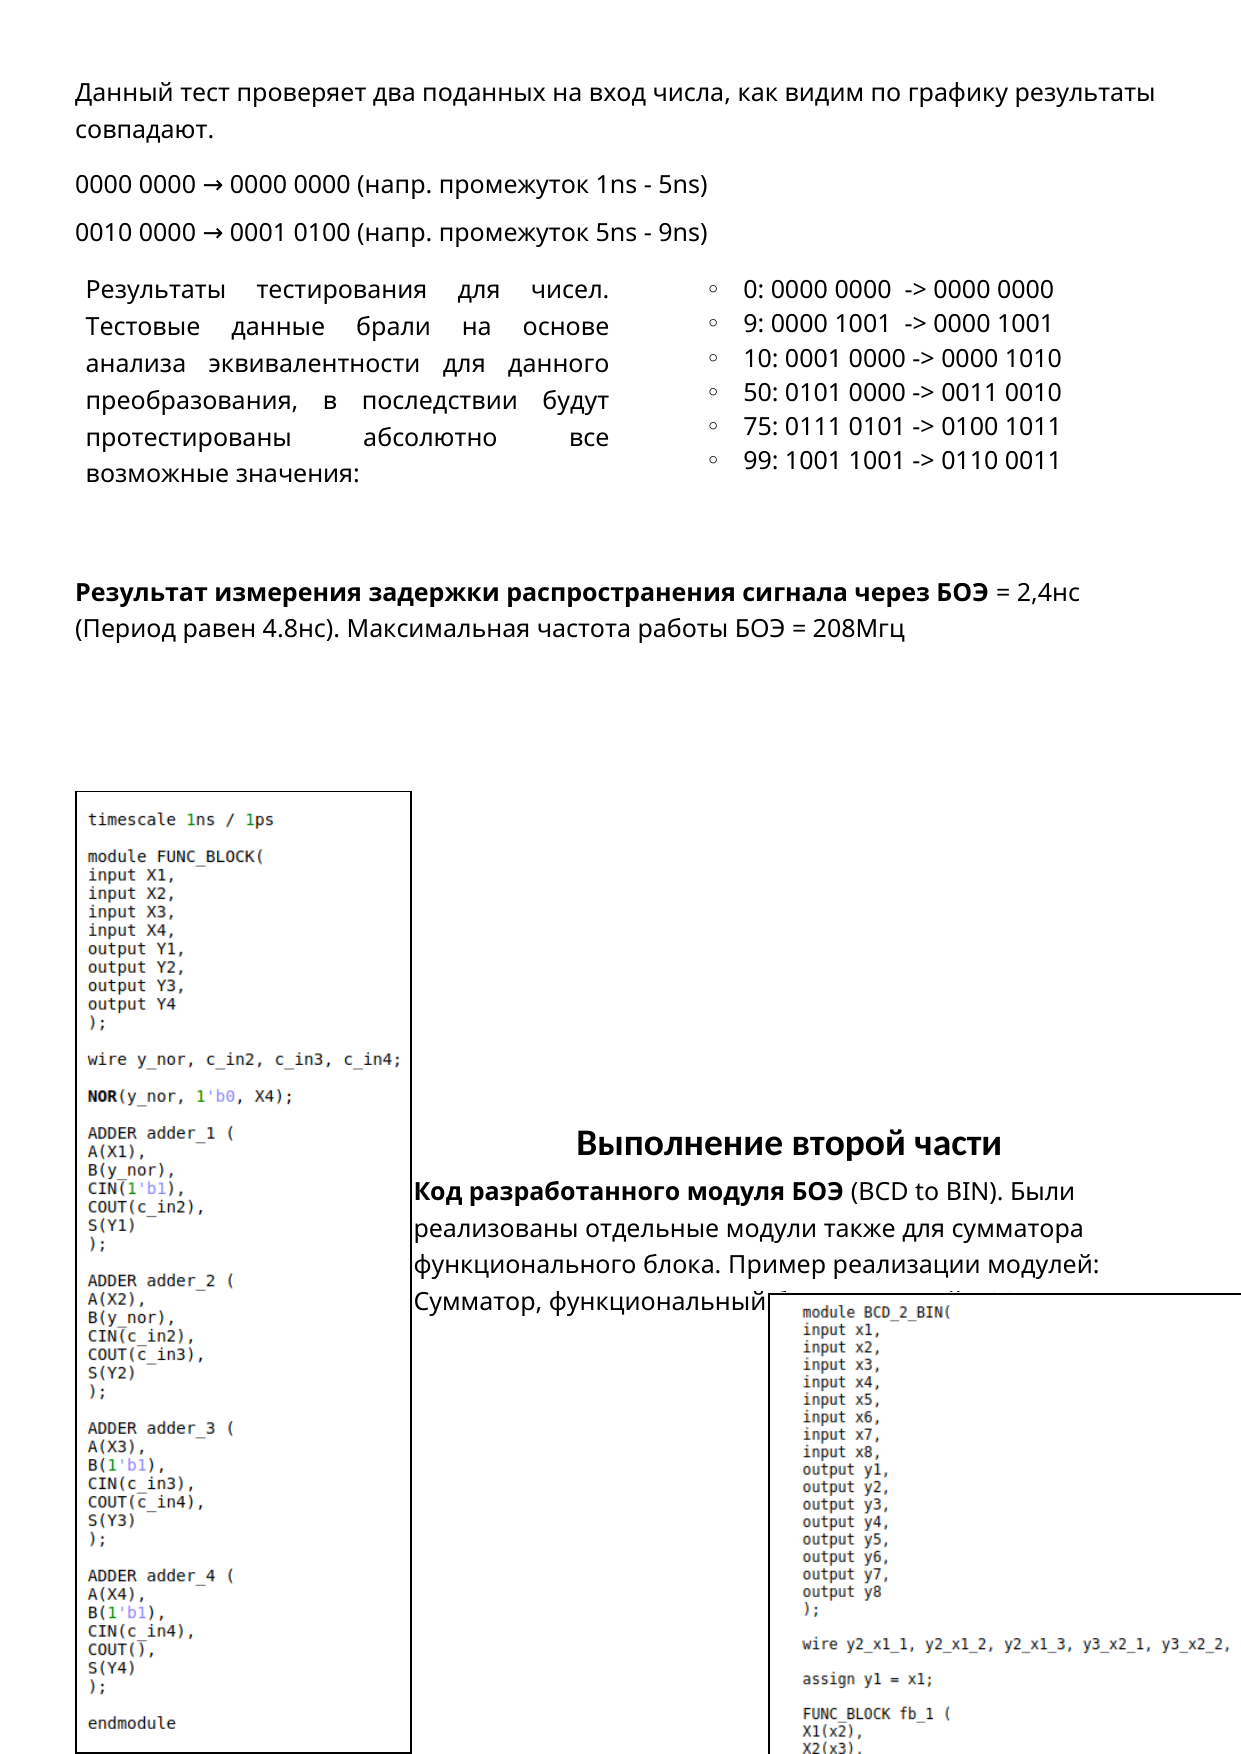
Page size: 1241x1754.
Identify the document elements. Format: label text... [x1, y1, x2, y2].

text 0010 0000 → 0001 0100 (напр. промежуток 5ns - 9ns) [542, 228, 704, 245]
text Результат измерения задержки распространения сигнала через БОЭ = 2,4нс (Период равен 4.8нс). Максимальная частота работы БОЭ = 208Мгц [75, 574, 1165, 645]
text Данный тест проверяет два поданных на вход числа, как видим по графику результаты совпадают. [75, 75, 1165, 146]
text 0000 0000 → 0000 0000 (напр. промежуток 1ns - 5ns) [458, 180, 541, 197]
subtitle Выполнение второй части [412, 1119, 1165, 1165]
text 0010 0000 → 0001 0100 (напр. промежуток 5ns - 9ns) [458, 228, 541, 245]
text 0010 0000 → 0001 0100 (напр. промежуток 5ns - 9ns) [703, 228, 1165, 245]
text 0000 0000 → 0000 0000 (напр. промежуток 1ns - 5ns) [703, 180, 1165, 197]
table_header 0: 0000 0000 -> 0000 0000 9: 0000 1001 -> 0000 1001 10: 0001 0000 -> 0000 1010 50: 0101 0000 -> 0011 0010 75: 0111 0101 -> 0100 1011 99: 1001 1001 -> 0110 0011 [620, 262, 1165, 521]
text 0000 0000 → 0000 0000 (напр. промежуток 1ns - 5ns) [75, 180, 361, 197]
text 0000 0000 → 0000 0000 (напр. промежуток 1ns - 5ns) [542, 180, 704, 197]
text Код разработанного модуля БОЭ (BCD to BIN). Были реализованы отдельные модули также для сумматора функционального блока. Пример реализации модулей: Сумматор, функциональный блок, итоговый БОЭ. [412, 1173, 1240, 1318]
text 0010 0000 → 0001 0100 (напр. промежуток 5ns - 9ns) [75, 228, 361, 245]
picture [77, 794, 409, 1751]
picture [770, 1295, 1241, 1754]
table_header Результаты тестирования для чисел. Тестовые данные брали на основе анализа эквивалентности для данного преобразования, в последствии будут протестированы абсолютно все возможные значения: [75, 262, 620, 521]
